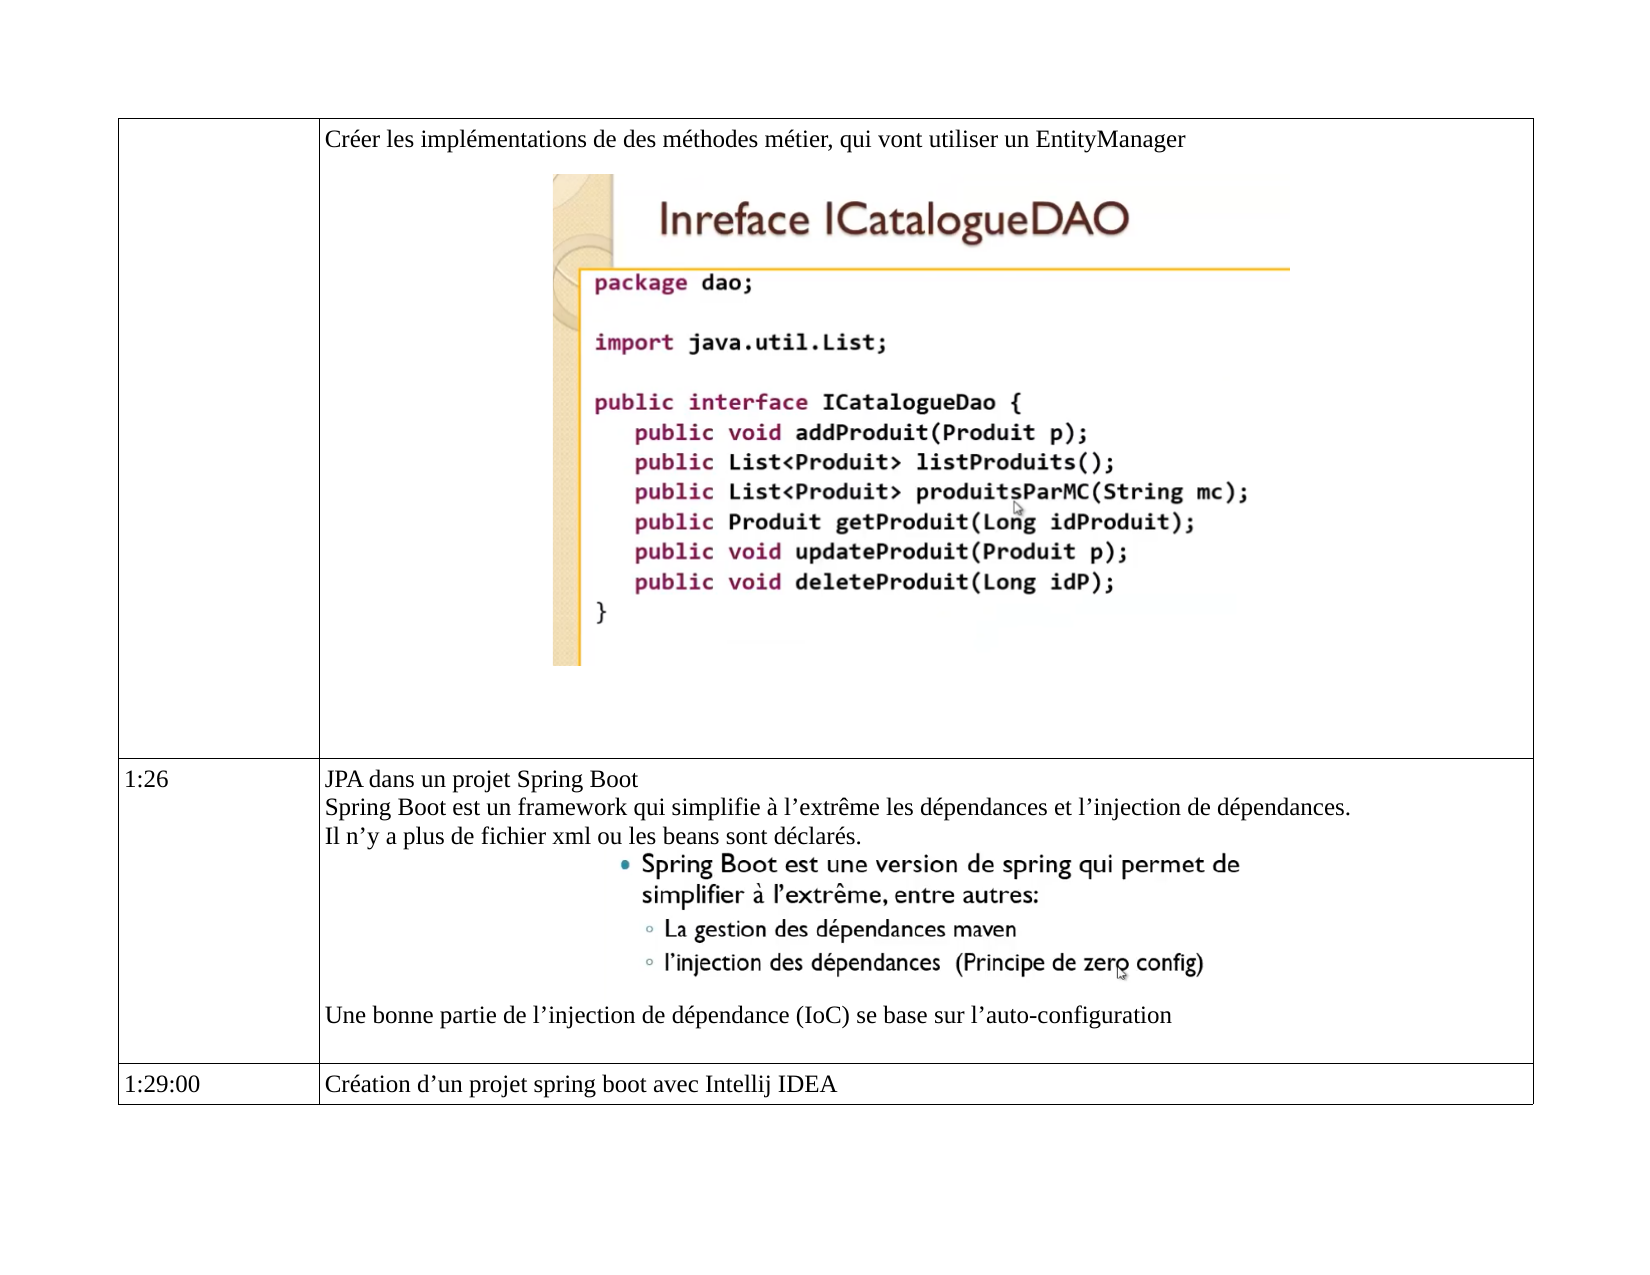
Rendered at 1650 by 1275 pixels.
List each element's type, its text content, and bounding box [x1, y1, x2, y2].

table_cell 1:26 [119, 759, 319, 1063]
table_cell [119, 119, 319, 758]
table_cell 1:29:00 [119, 1064, 319, 1103]
table_cell JPA dans un projet Spring Boot Spring Boot est un framework qui simplifie à l’extrême les dépendances et l’injection de dépendances. Il n’y a plus de fichier xml ou les beans sont déclarés. Une bonne partie de l’injection de dépendance (IoC) se base sur l’auto-configuration [320, 759, 1533, 1063]
picture [552, 174, 1290, 666]
picture [603, 850, 1248, 1000]
table_cell Création d’un projet spring boot avec Intellij IDEA [320, 1064, 1533, 1103]
table_cell Configurer l’unité de persistance : fichier xml, ou fichier texte (persistence.xml) Créer les implémentations de des méthodes métier, qui vont utiliser un EntityManager [320, 119, 1533, 758]
